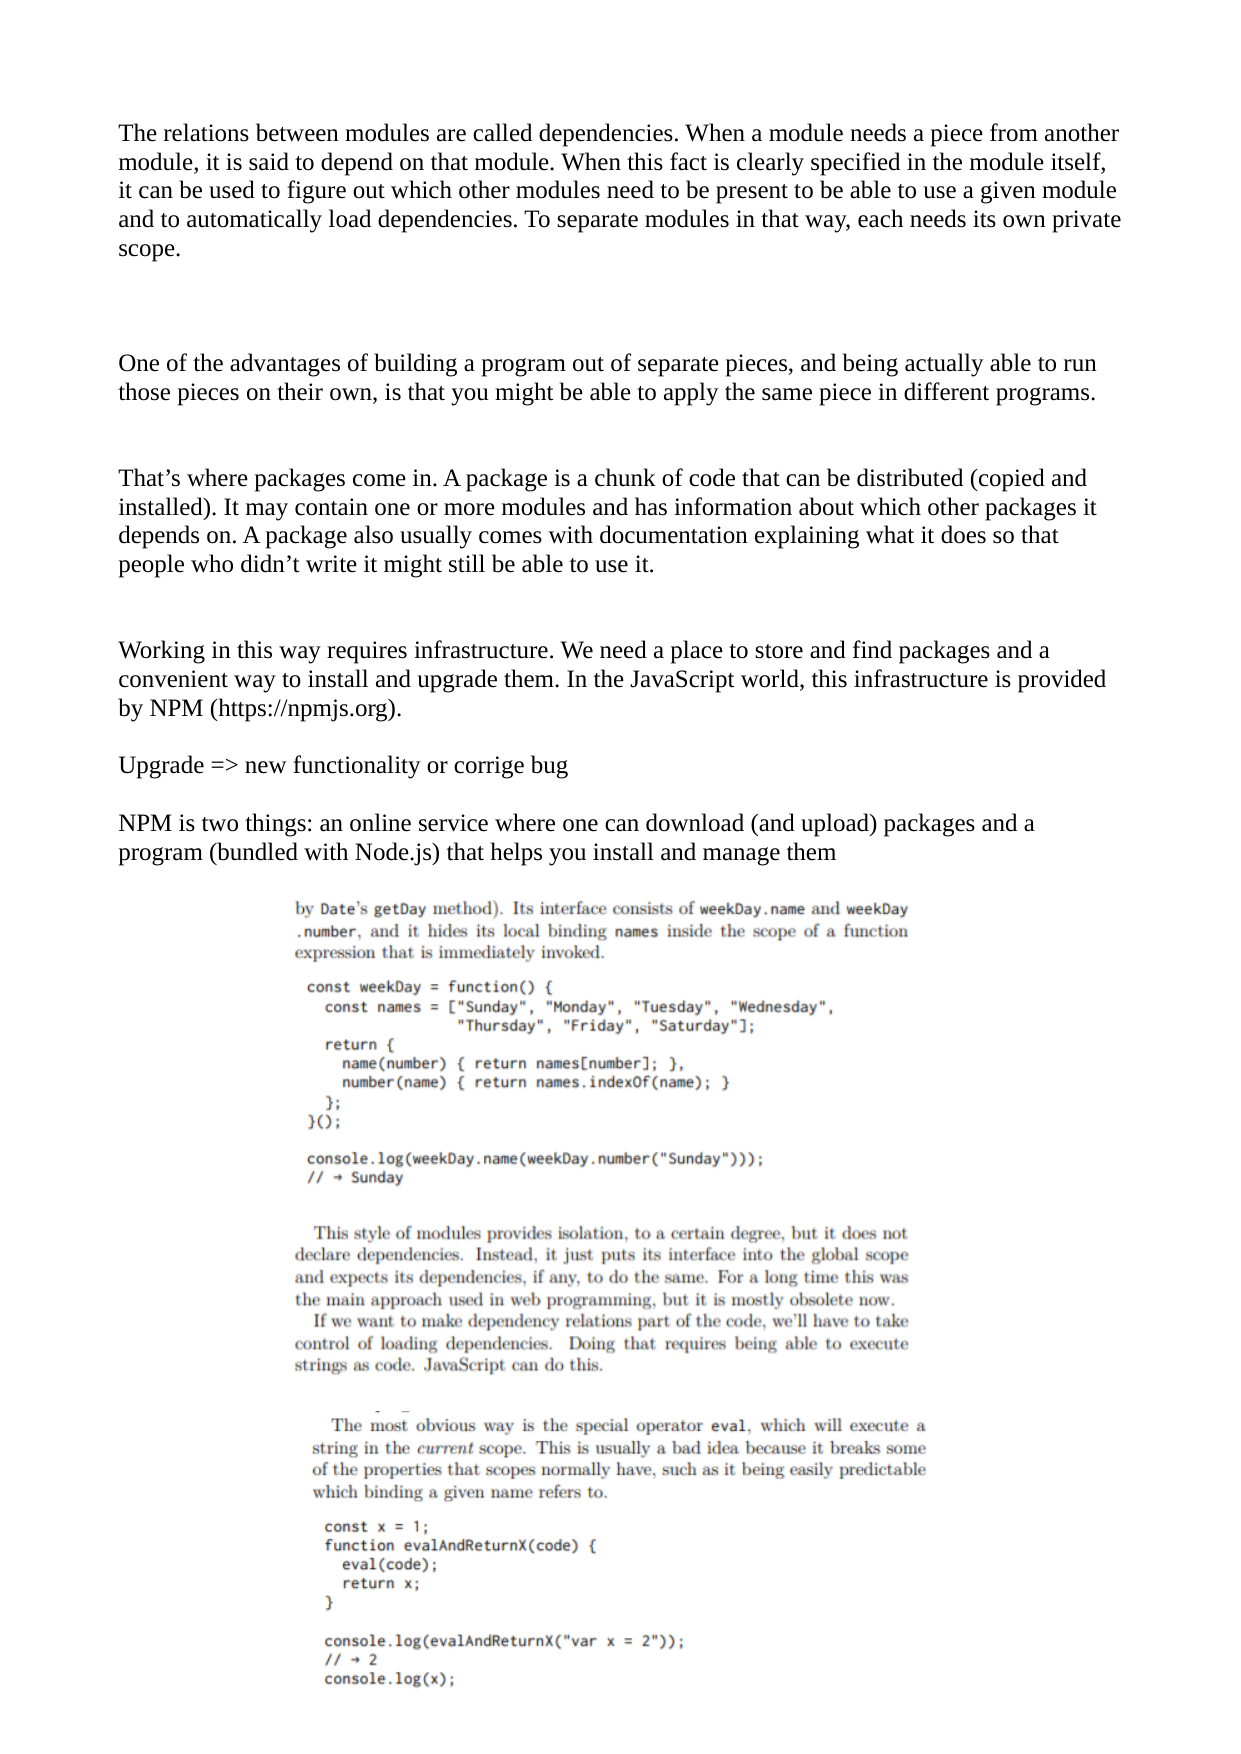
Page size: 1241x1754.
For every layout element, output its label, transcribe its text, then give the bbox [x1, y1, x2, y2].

text One of the advantages of building a program out of separate pieces, and being actually able to run those pieces on their own, is that you might be able to apply the same piece in different programs. [118, 348, 1122, 406]
text NPM is two things: an online service where one can download (and upload) packages and a program (bundled with Node.js) that helps you install and manage them [118, 808, 1122, 866]
text Working in this way requires infrastructure. We need a place to store and find packages and a convenient way to install and upgrade them. In the JavaScript world, this infrastructure is provided by NPM (https://npmjs.org). [118, 636, 1122, 722]
picture [298, 1411, 942, 1705]
text Upgrade => new functionality or corrige bug [118, 751, 1122, 779]
text That’s where packages come in. A package is a chunk of code that can be distributed (copied and installed). It may contain one or more modules and has information about which other packages it depends on. A package also usually comes with documentation explaining what it does so that people who didn’t write it might still be able to use it. [118, 463, 1122, 578]
picture [288, 894, 952, 1379]
text The relations between modules are called dependencies. When a module needs a piece from another module, it is said to depend on that module. When this fact is clearly specified in the module itself, it can be used to figure out which other modules need to be present to be able to use a given module and to automatically load dependencies. To separate modules in that way, each needs its own private scope. [118, 118, 1122, 262]
